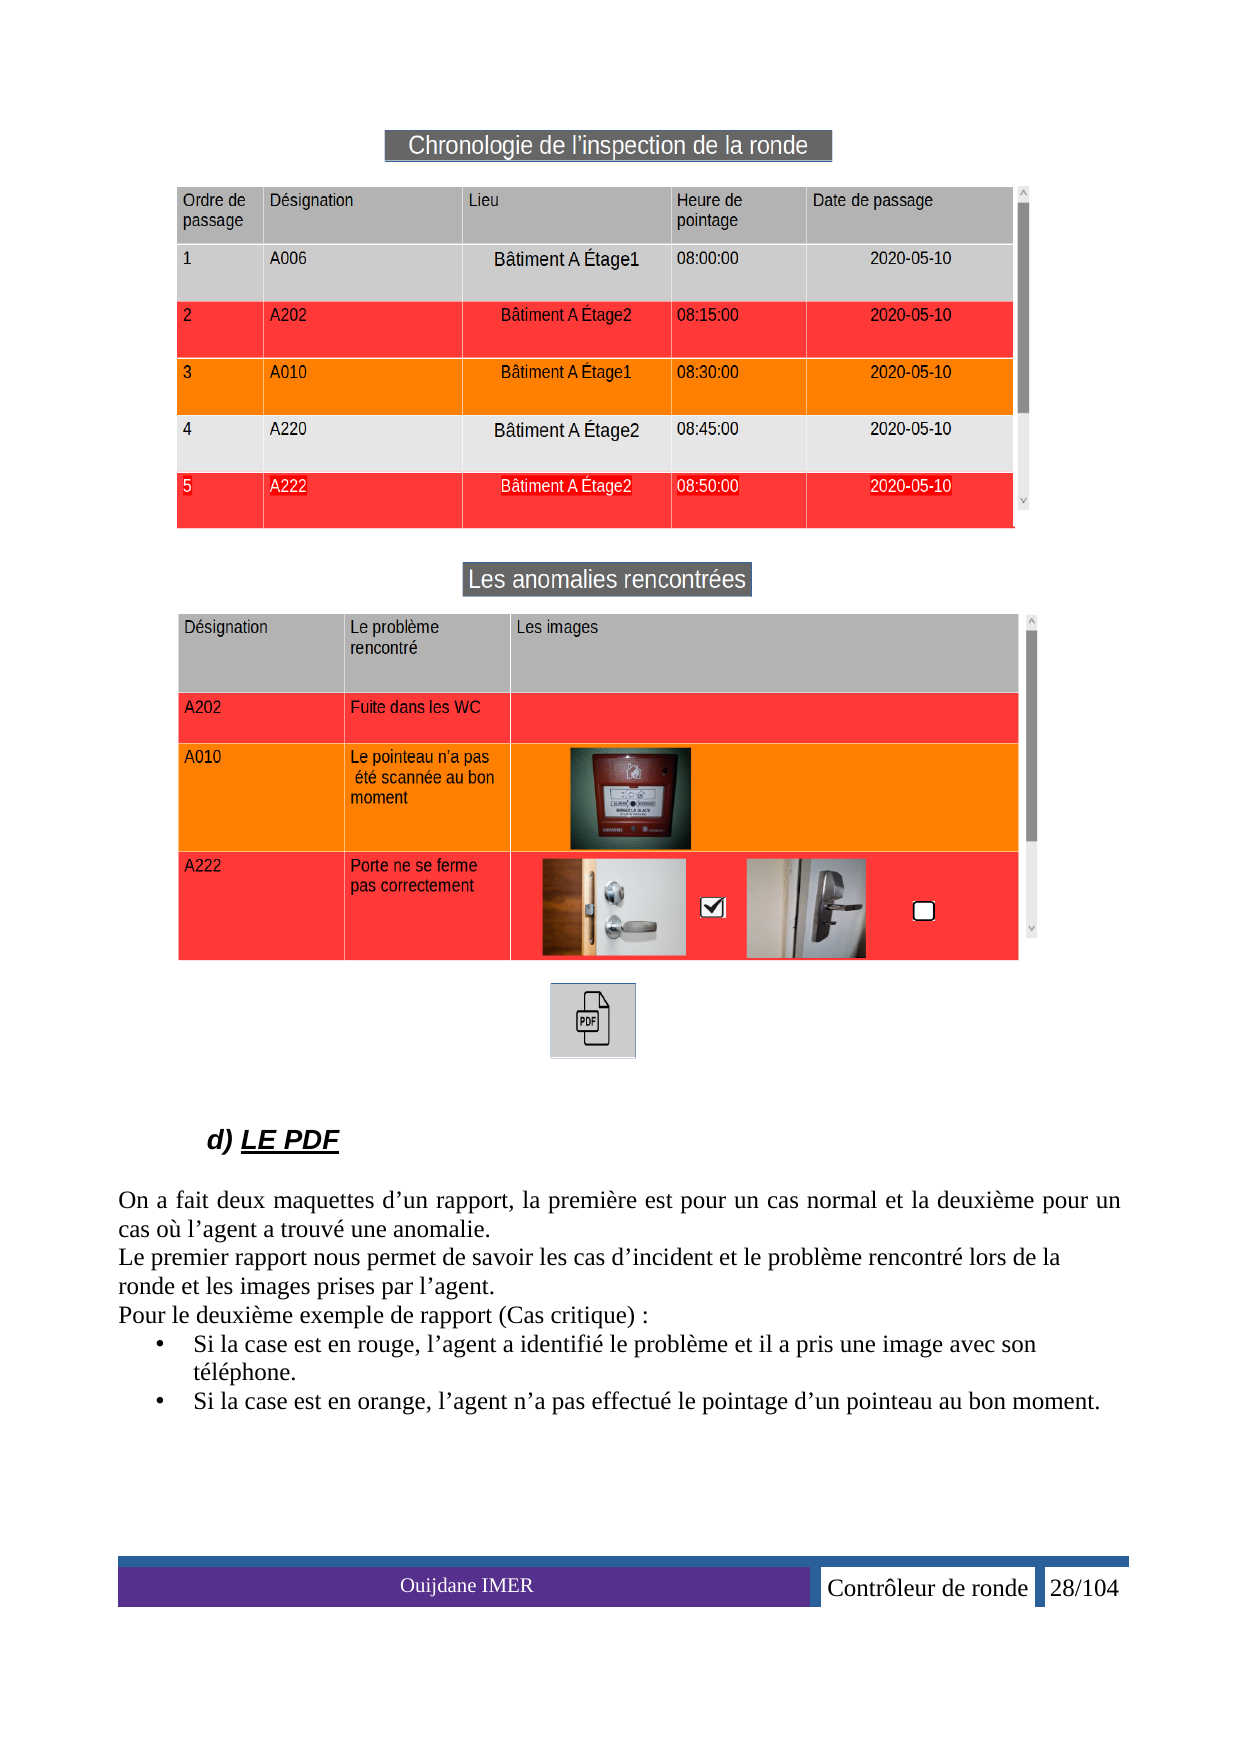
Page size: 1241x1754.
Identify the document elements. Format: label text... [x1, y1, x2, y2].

text On a fait deux maquettes d’un rapport, la première est pour un cas normal et la deuxième pour un cas où l’agent a trouvé une anomalie. [118, 1185, 1122, 1242]
text Pour le deuxième exemple de rapport (Cas critique) : [118, 1300, 1122, 1329]
subtitle LE PDF [118, 1123, 1122, 1155]
list Si la case est en rouge, l’agent a identifié le problème et il a pris une image avec son téléphone. [156, 1329, 1122, 1386]
picture [170, 125, 1043, 1066]
text Le premier rapport nous permet de savoir les cas d’incident et le problème rencontré lors de la ronde et les images prises par l’agent. [118, 1242, 1122, 1300]
list Si la case est en orange, l’agent n’a pas effectué le pointage d’un pointeau au bon moment. [156, 1386, 1122, 1415]
